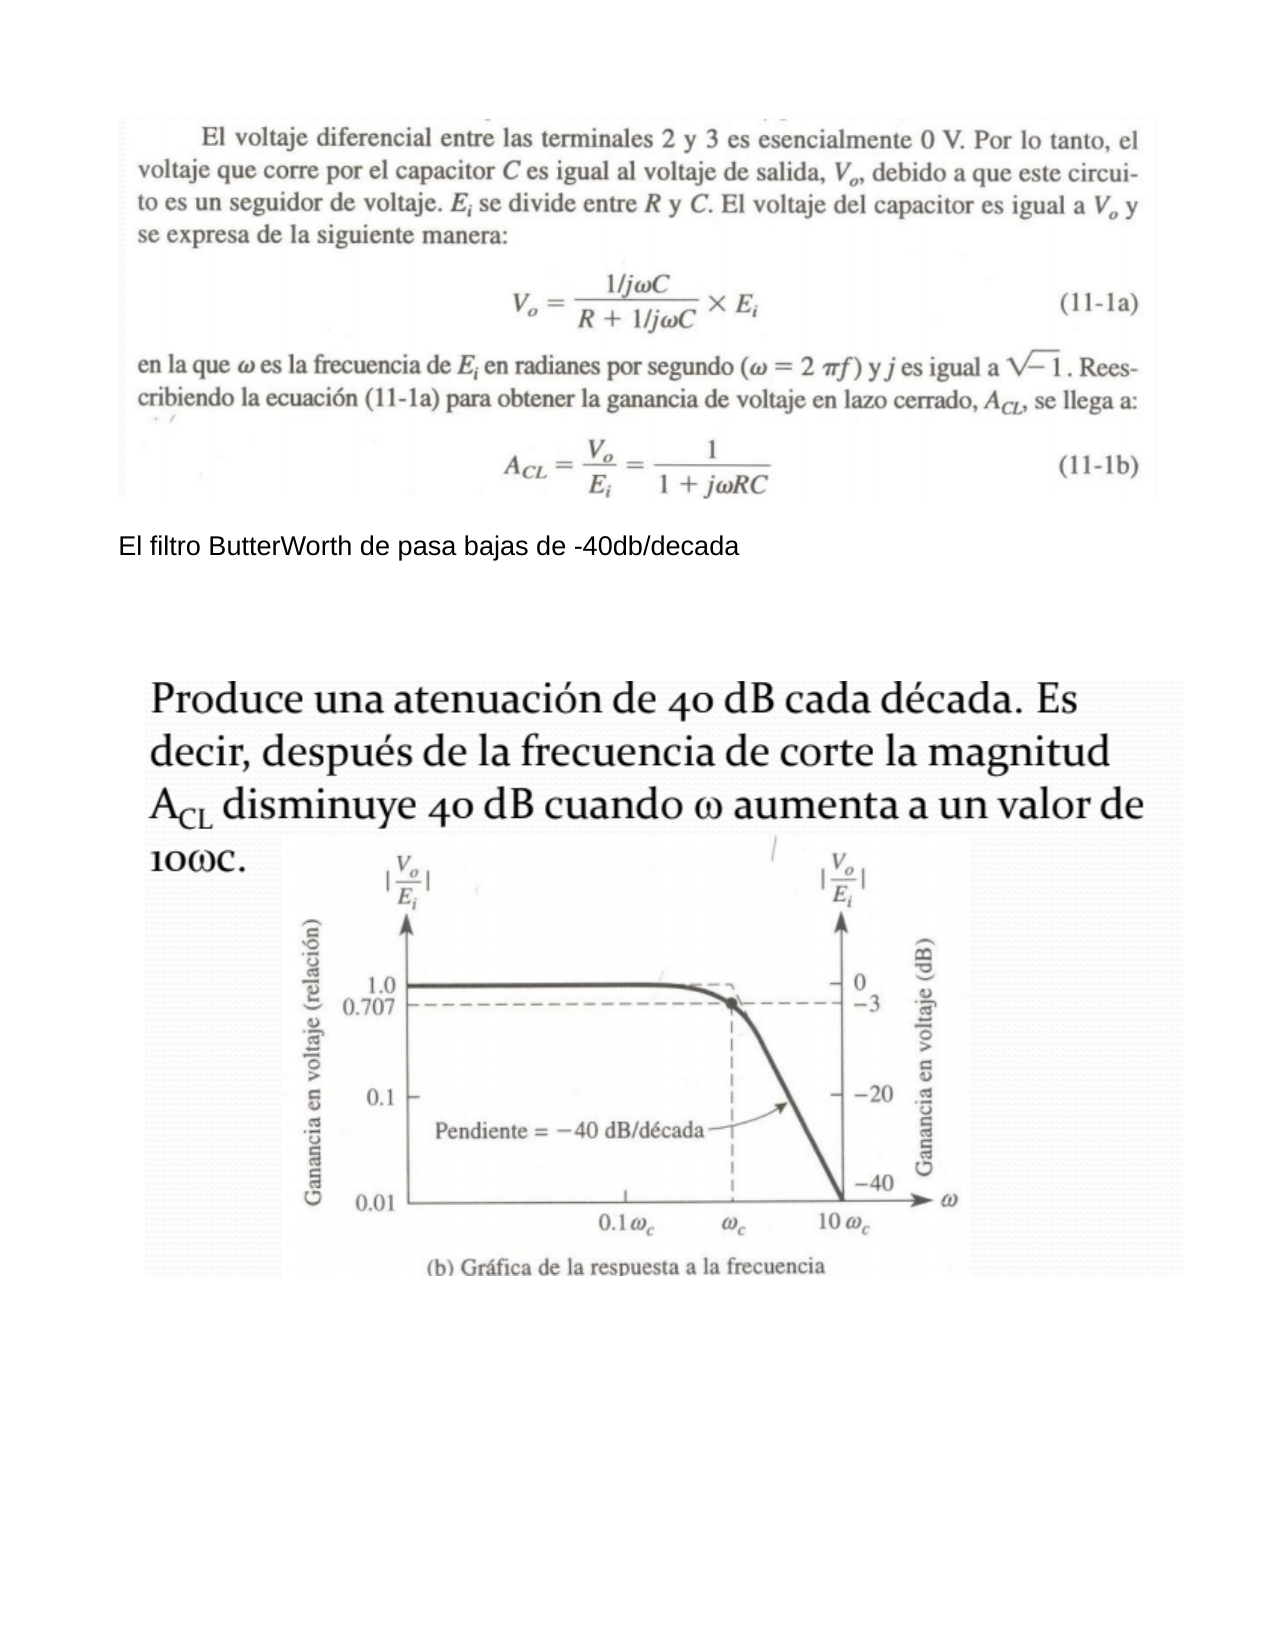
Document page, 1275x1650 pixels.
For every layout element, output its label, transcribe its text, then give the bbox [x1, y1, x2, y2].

picture [118, 118, 1157, 499]
picture [144, 681, 1184, 1276]
text El filtro ButterWorth de pasa bajas de -40db/decada [118, 530, 1157, 561]
